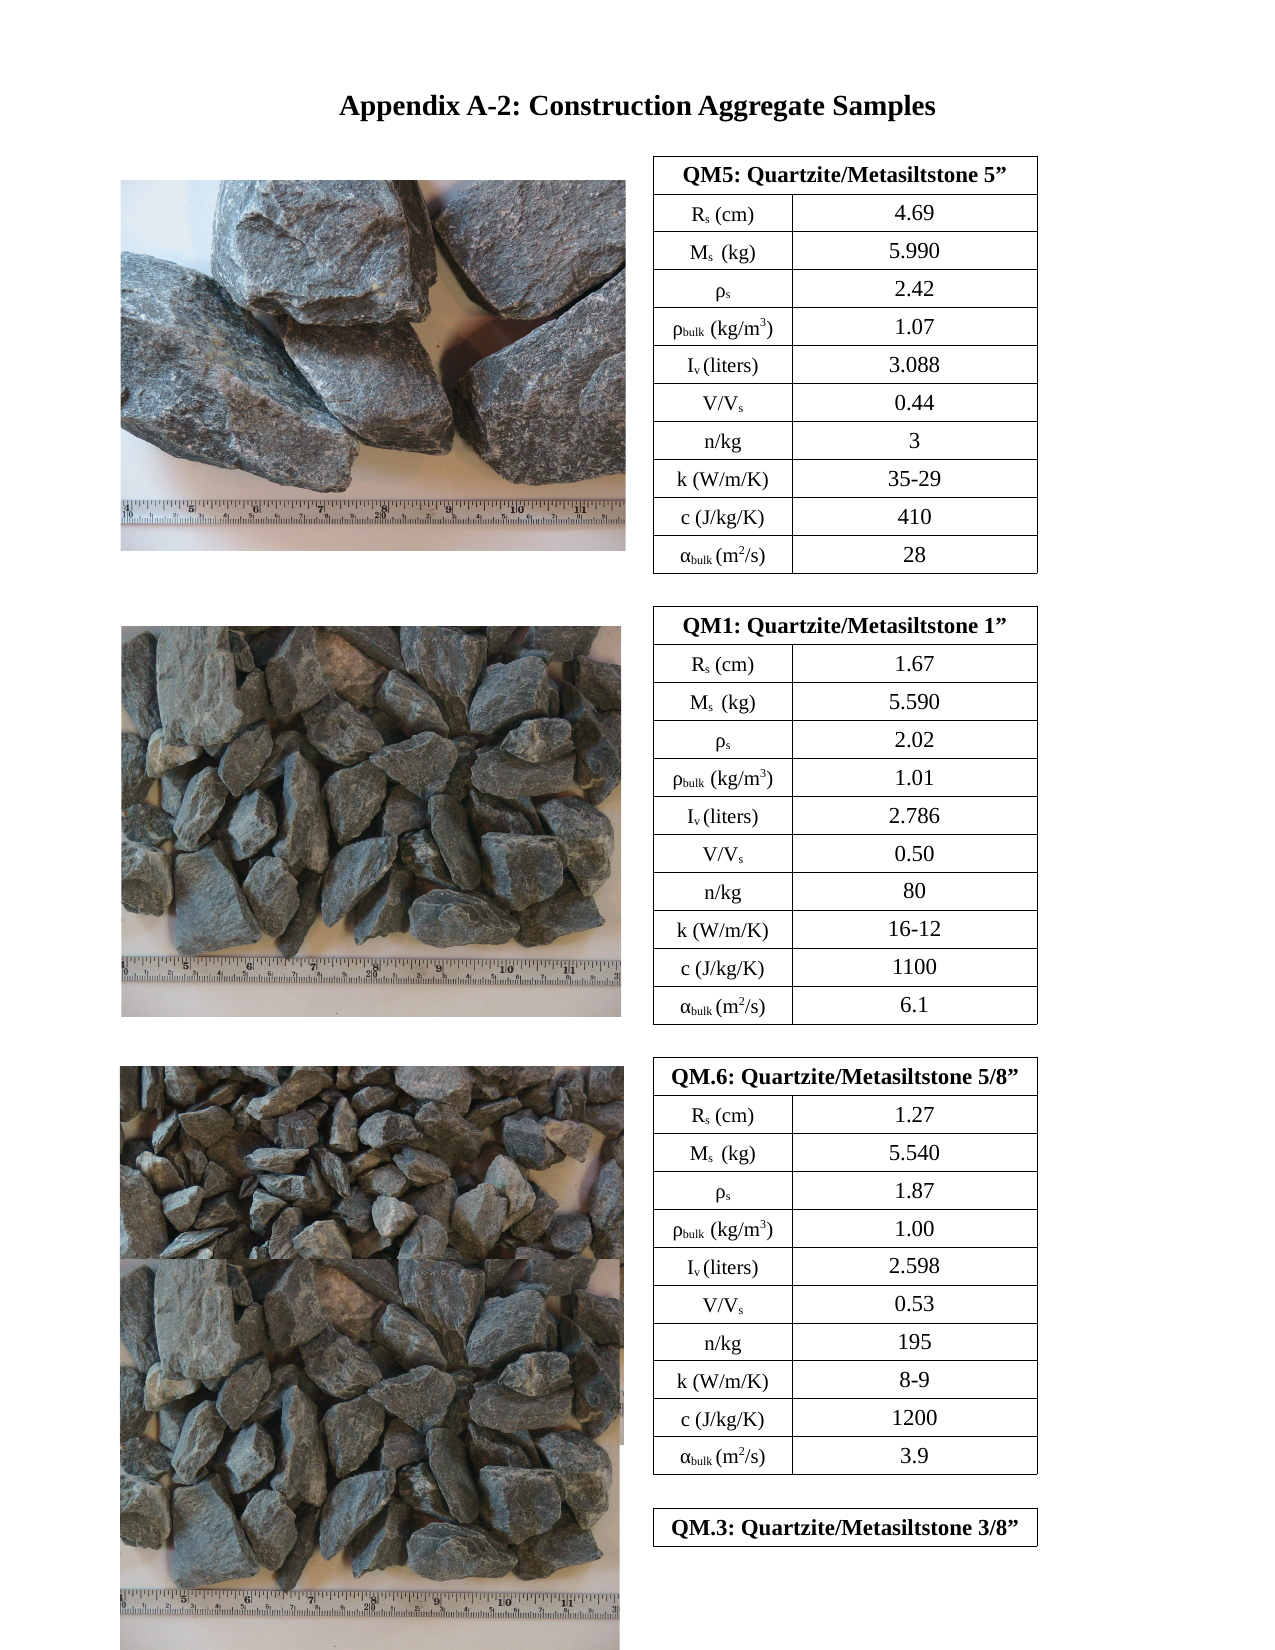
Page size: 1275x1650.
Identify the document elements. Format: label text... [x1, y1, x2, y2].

table_cell 6.1 [793, 987, 1037, 1023]
table_cell 8-9 [793, 1361, 1037, 1398]
table_cell 5.540 [793, 1134, 1037, 1171]
table_cell ρs [654, 270, 792, 307]
table_cell ρs [654, 721, 792, 758]
table_header QM5: Quartzite/Metasiltstone 5” [654, 157, 1037, 193]
table_cell 1.00 [793, 1210, 1037, 1247]
table_cell ρbulk (kg/m3) [654, 759, 792, 796]
table_cell 1.87 [793, 1172, 1037, 1209]
table_cell Iv (liters) [654, 1248, 792, 1284]
table_cell 2.02 [793, 721, 1037, 758]
table_cell ρbulk (kg/m3) [654, 308, 792, 345]
table_cell 5.590 [793, 683, 1037, 720]
table_cell 1.01 [793, 759, 1037, 796]
table_cell 0.50 [793, 835, 1037, 872]
table_cell n/kg [654, 873, 792, 910]
table_cell Ms (kg) [654, 1134, 792, 1171]
table_cell k (W/m/K) [654, 460, 792, 497]
picture [121, 626, 622, 1017]
table_cell 16-12 [793, 911, 1037, 948]
table_cell n/kg [654, 422, 792, 459]
table_cell Iv (liters) [654, 797, 792, 834]
table_cell αbulk (m2/s) [654, 987, 792, 1023]
table_header QM.6: Quartzite/Metasiltstone 5/8” [654, 1058, 1037, 1095]
table_cell ρs [654, 1172, 792, 1209]
table_cell c (J/kg/K) [654, 1399, 792, 1436]
table_cell 80 [793, 873, 1037, 910]
table_cell k (W/m/K) [654, 911, 792, 948]
picture [120, 180, 626, 551]
table_cell c (J/kg/K) [654, 949, 792, 986]
table_cell 2.42 [793, 270, 1037, 307]
table_cell 410 [793, 498, 1037, 535]
table_cell Ms (kg) [654, 232, 792, 269]
table_cell 1.67 [793, 645, 1037, 682]
table_cell 2.786 [793, 797, 1037, 834]
table_header QM.3: Quartzite/Metasiltstone 3/8” [654, 1509, 1037, 1546]
table_cell 1200 [793, 1399, 1037, 1436]
table_cell c (J/kg/K) [654, 498, 792, 535]
table_cell 1.27 [793, 1096, 1037, 1133]
table_cell Iv (liters) [654, 346, 792, 383]
table_cell 35-29 [793, 460, 1037, 497]
table_cell Rs (cm) [654, 645, 792, 682]
table_cell V/Vs [654, 384, 792, 421]
table_cell 28 [793, 536, 1037, 573]
text Appendix A-2: Construction Aggregate Samples [118, 88, 1157, 122]
table_cell 3 [793, 422, 1037, 459]
table_cell 0.44 [793, 384, 1037, 421]
table_cell 195 [793, 1324, 1037, 1360]
table_cell 3.088 [793, 346, 1037, 383]
picture [119, 1066, 624, 1650]
table_cell 5.990 [793, 232, 1037, 269]
table_cell n/kg [654, 1324, 792, 1360]
table_cell αbulk (m2/s) [654, 536, 792, 573]
table_cell Rs (cm) [654, 195, 792, 231]
table_cell V/Vs [654, 1286, 792, 1322]
table_cell 2.598 [793, 1248, 1037, 1284]
table_cell 1100 [793, 949, 1037, 986]
table_cell ρbulk (kg/m3) [654, 1210, 792, 1247]
table_cell 4.69 [793, 195, 1037, 231]
table_header QM1: Quartzite/Metasiltstone 1” [654, 607, 1037, 644]
table_cell 1.07 [793, 308, 1037, 345]
table_cell k (W/m/K) [654, 1361, 792, 1398]
table_cell V/Vs [654, 835, 792, 872]
table_cell αbulk (m2/s) [654, 1437, 792, 1474]
table_cell Ms (kg) [654, 683, 792, 720]
table_cell Rs (cm) [654, 1096, 792, 1133]
table_cell 3.9 [793, 1437, 1037, 1474]
table_cell 0.53 [793, 1286, 1037, 1322]
